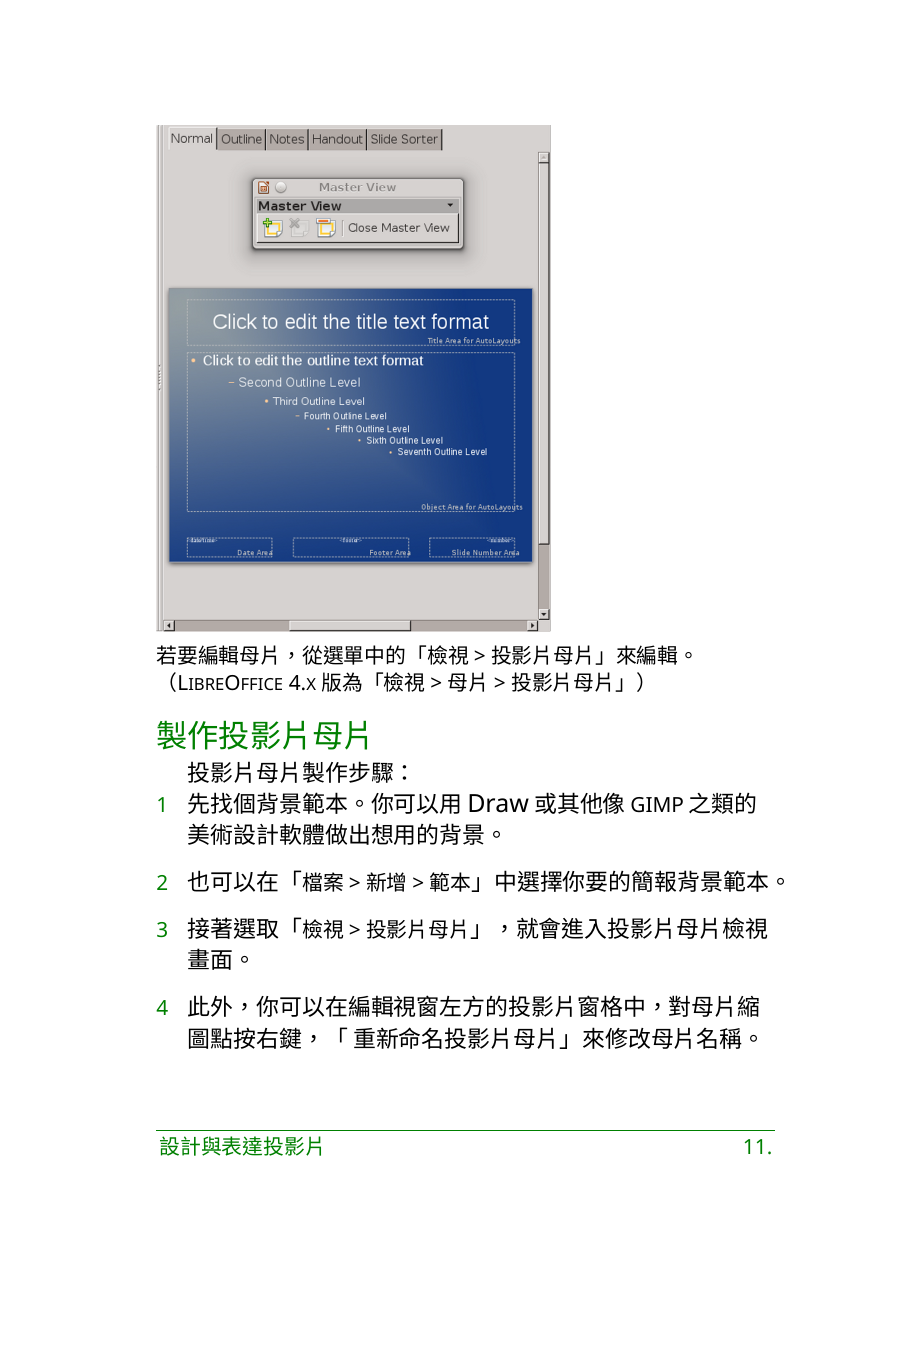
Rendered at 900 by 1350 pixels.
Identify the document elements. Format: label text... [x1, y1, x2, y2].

table_header [156, 125, 775, 633]
picture [156, 125, 551, 632]
text 投影片母片製作步驟： [156, 756, 775, 788]
list 也可以在「檔案 > 新增 > 範本」中選擇你要的簡報背景範本。 [156, 866, 775, 897]
table_cell 若要編輯母片，從選單中的「檢視 > 投影片母片」來編輯。（LibreOffice 4.x 版為「檢視 > 母片 > 投影片母片」） [156, 634, 775, 696]
list 先找個背景範本。你可以用Draw或其他像GIMP之類的美術設計軟體做出想用的背景。 [156, 788, 775, 850]
list 接著選取「檢視 > 投影片母片」，就會進入投影片母片檢視畫面。 [156, 913, 775, 975]
subtitle 製作投影片母片 [156, 711, 775, 756]
list 此外，你可以在編輯視窗左方的投影片窗格中，對母片縮圖點按右鍵，「 重新命名投影片母片」來修改母片名稱。 [156, 991, 775, 1053]
